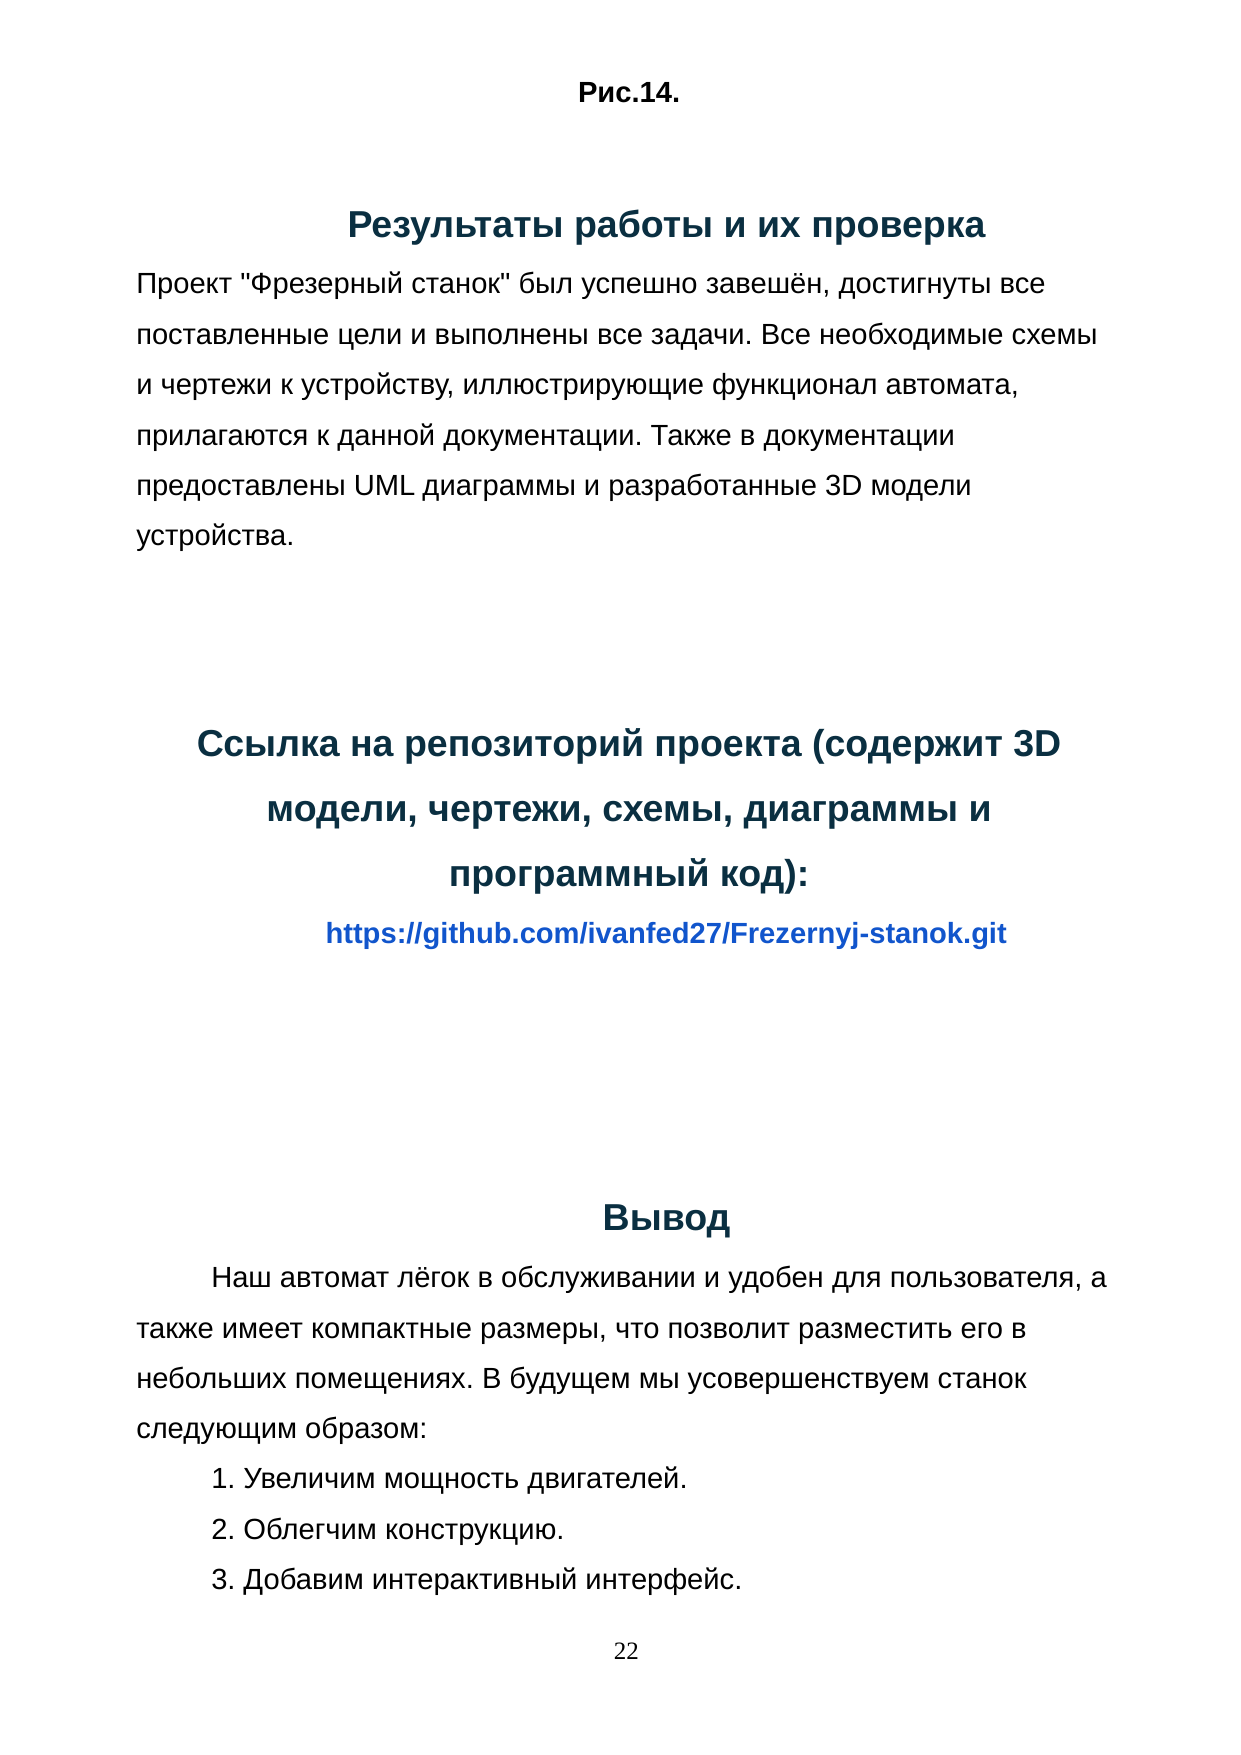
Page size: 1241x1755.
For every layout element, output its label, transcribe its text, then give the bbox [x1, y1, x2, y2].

text https://github.com/ivanfed27/Frezernyj-stanok.git [136, 916, 1122, 949]
text Рис.14. [136, 75, 1122, 108]
text Проект "Фрезерный станок" был успешно завешён, достигнуты все поставленные цели и выполнены все задачи. Все необходимые схемы и чертежи к устройству, иллюстрирующие функционал автомата, прилагаются к данной документации. Также в документации предоставлены UML диаграммы и разработанные 3D модели устройства. [136, 267, 1122, 552]
text Результаты работы и их проверка [136, 202, 1122, 245]
text Вывод [136, 1196, 1122, 1239]
text Ссылка на репозиторий проекта (содержит 3D модели, чертежи, схемы, диаграммы и программный код): [136, 722, 1122, 894]
text 3. Добавим интерактивный интерфейс. [136, 1562, 1122, 1596]
text 1. Увеличим мощность двигателей. [136, 1462, 1122, 1495]
text Наш автомат лёгок в обслуживании и удобен для пользователя, а также имеет компактные размеры, что позволит разместить его в небольших помещениях. В будущем мы усовершенствуем станок следующим образом: [136, 1260, 1122, 1445]
text 2. Облегчим конструкцию. [136, 1512, 1122, 1545]
